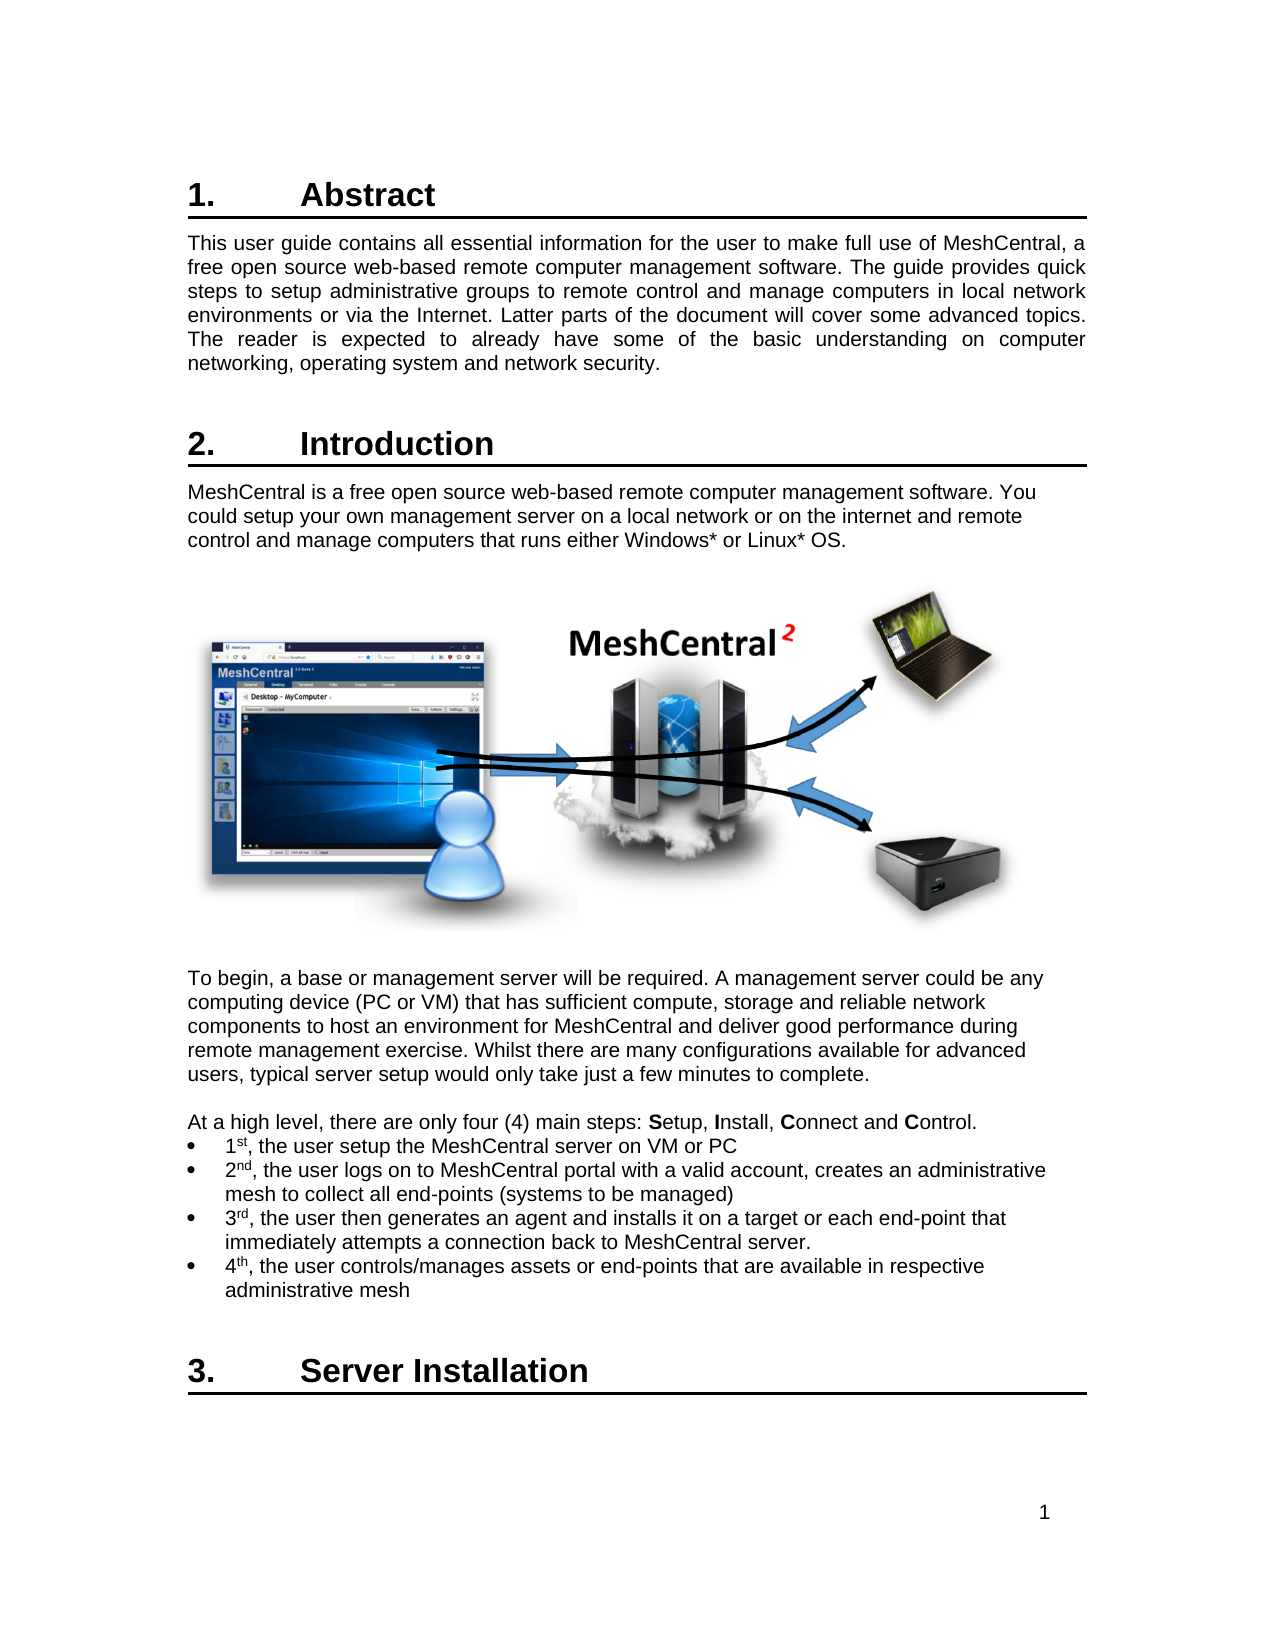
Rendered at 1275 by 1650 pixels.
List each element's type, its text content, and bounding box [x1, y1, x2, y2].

text MeshCentral is a free open source web-based remote computer management software. You could setup your own management server on a local network or on the internet and remote control and manage computers that runs either Windows* or Linux* OS. [187, 480, 1087, 552]
list 3rd, the user then generates an agent and installs it on a target or each end-point that immediately attempts a connection back to MeshCentral server. [187, 1206, 1087, 1254]
subtitle Server Installation [187, 1351, 1087, 1395]
list 2nd, the user logs on to MeshCentral portal with a valid account, creates an administrative mesh to collect all end-points (systems to be managed) [187, 1158, 1087, 1206]
list 4th, the user controls/manages assets or end-points that are available in respective administrative mesh [187, 1254, 1087, 1302]
list 1st, the user setup the MeshCentral server on VM or PC [187, 1134, 1087, 1158]
subtitle Introduction [187, 424, 1087, 467]
text This user guide contains all essential information for the user to make full use of MeshCentral, a free open source web-based remote computer management software. The guide provides quick steps to setup administrative groups to remote control and manage computers in local network environments or via the Internet. Latter parts of the document will cover some advanced topics. The reader is expected to already have some of the basic understanding on computer networking, operating system and network security. [187, 231, 1087, 375]
text To begin, a base or management server will be required. A management server could be any computing device (PC or VM) that has sufficient compute, storage and reliable network components to host an environment for MeshCentral and deliver good performance during remote management exercise. Whilst there are many configurations available for advanced users, typical server setup would only take just a few minutes to complete. [187, 966, 1087, 1086]
text At a high level, there are only four (4) main steps: Setup, Install, Connect and Control. [187, 1110, 1087, 1134]
subtitle Abstract [187, 175, 1087, 219]
